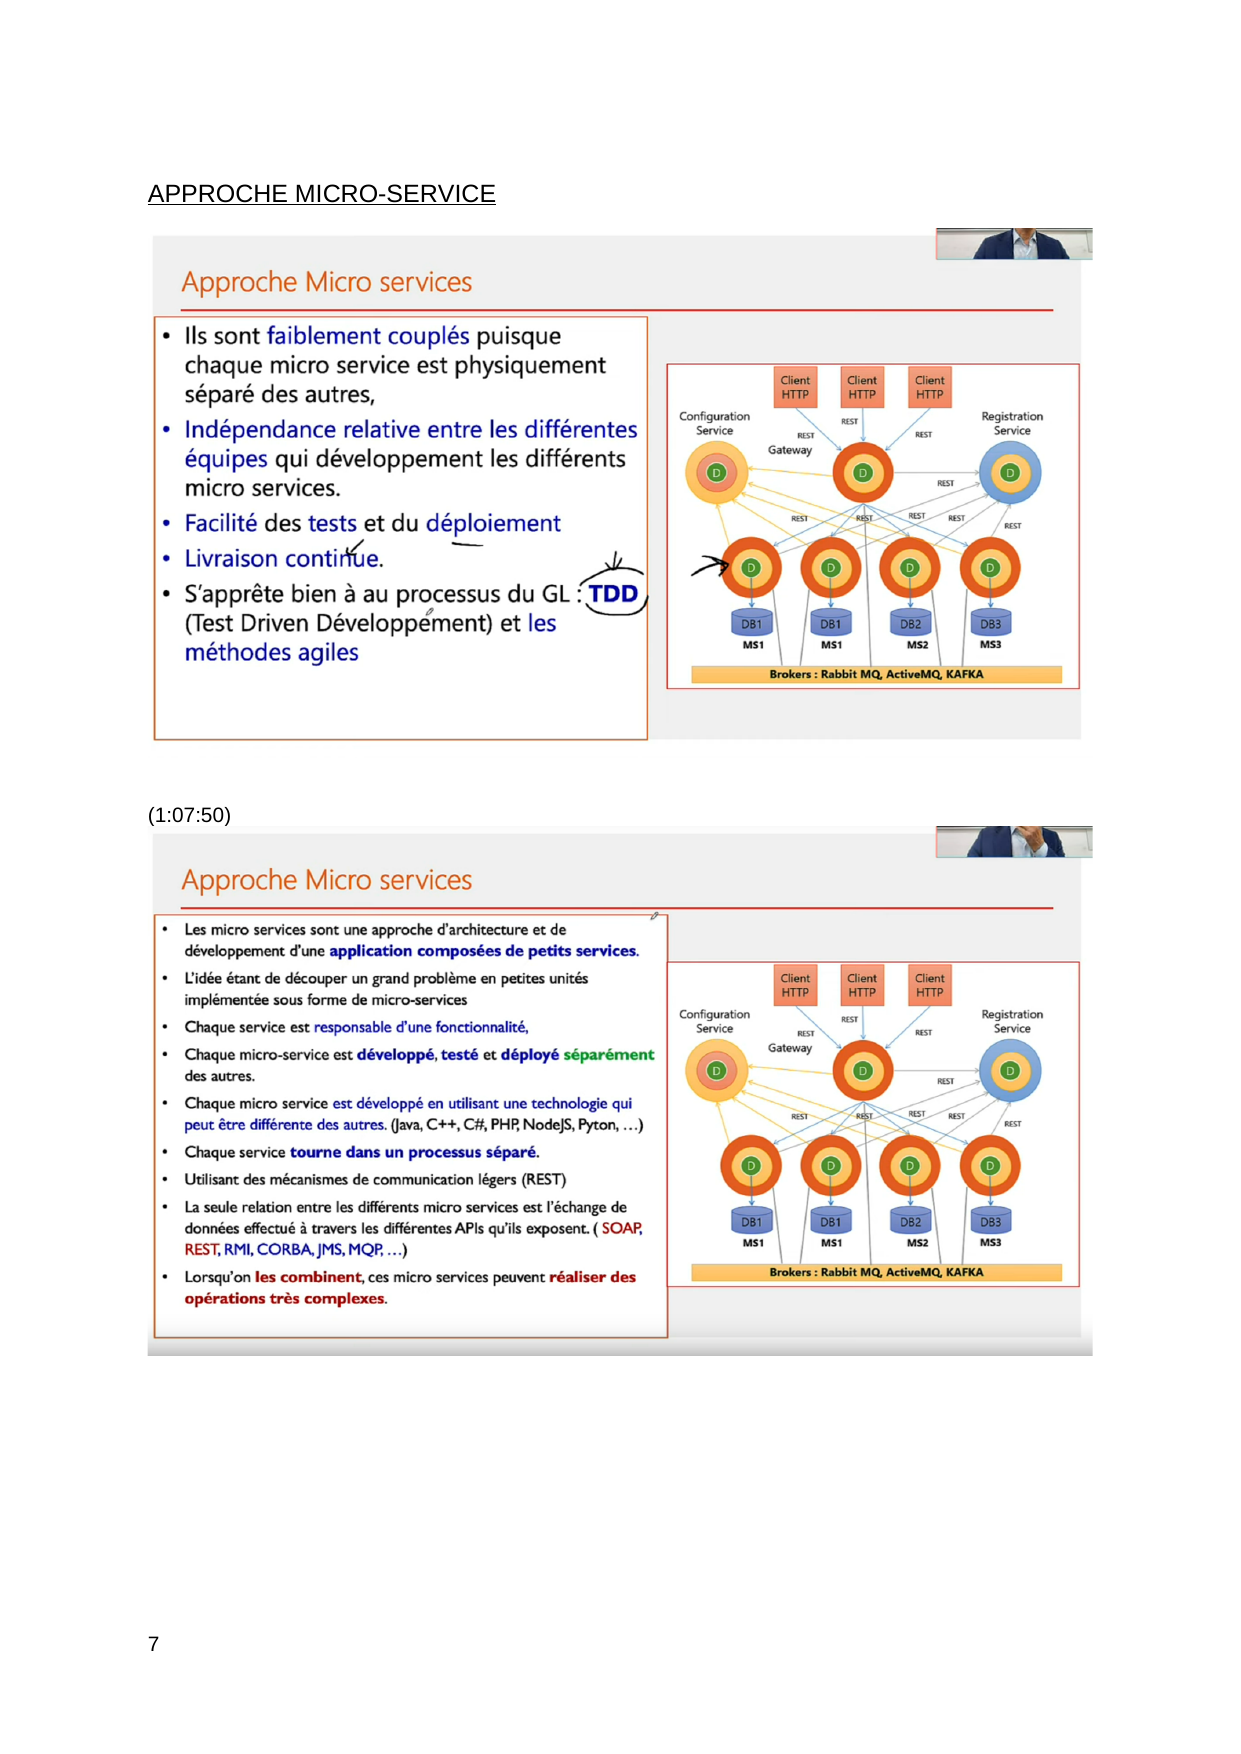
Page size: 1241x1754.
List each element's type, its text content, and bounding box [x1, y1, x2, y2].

text (1:07:50) [148, 802, 1093, 826]
picture [147, 228, 1093, 758]
subtitle Approche micro-service [148, 179, 1093, 208]
picture [147, 826, 1093, 1356]
